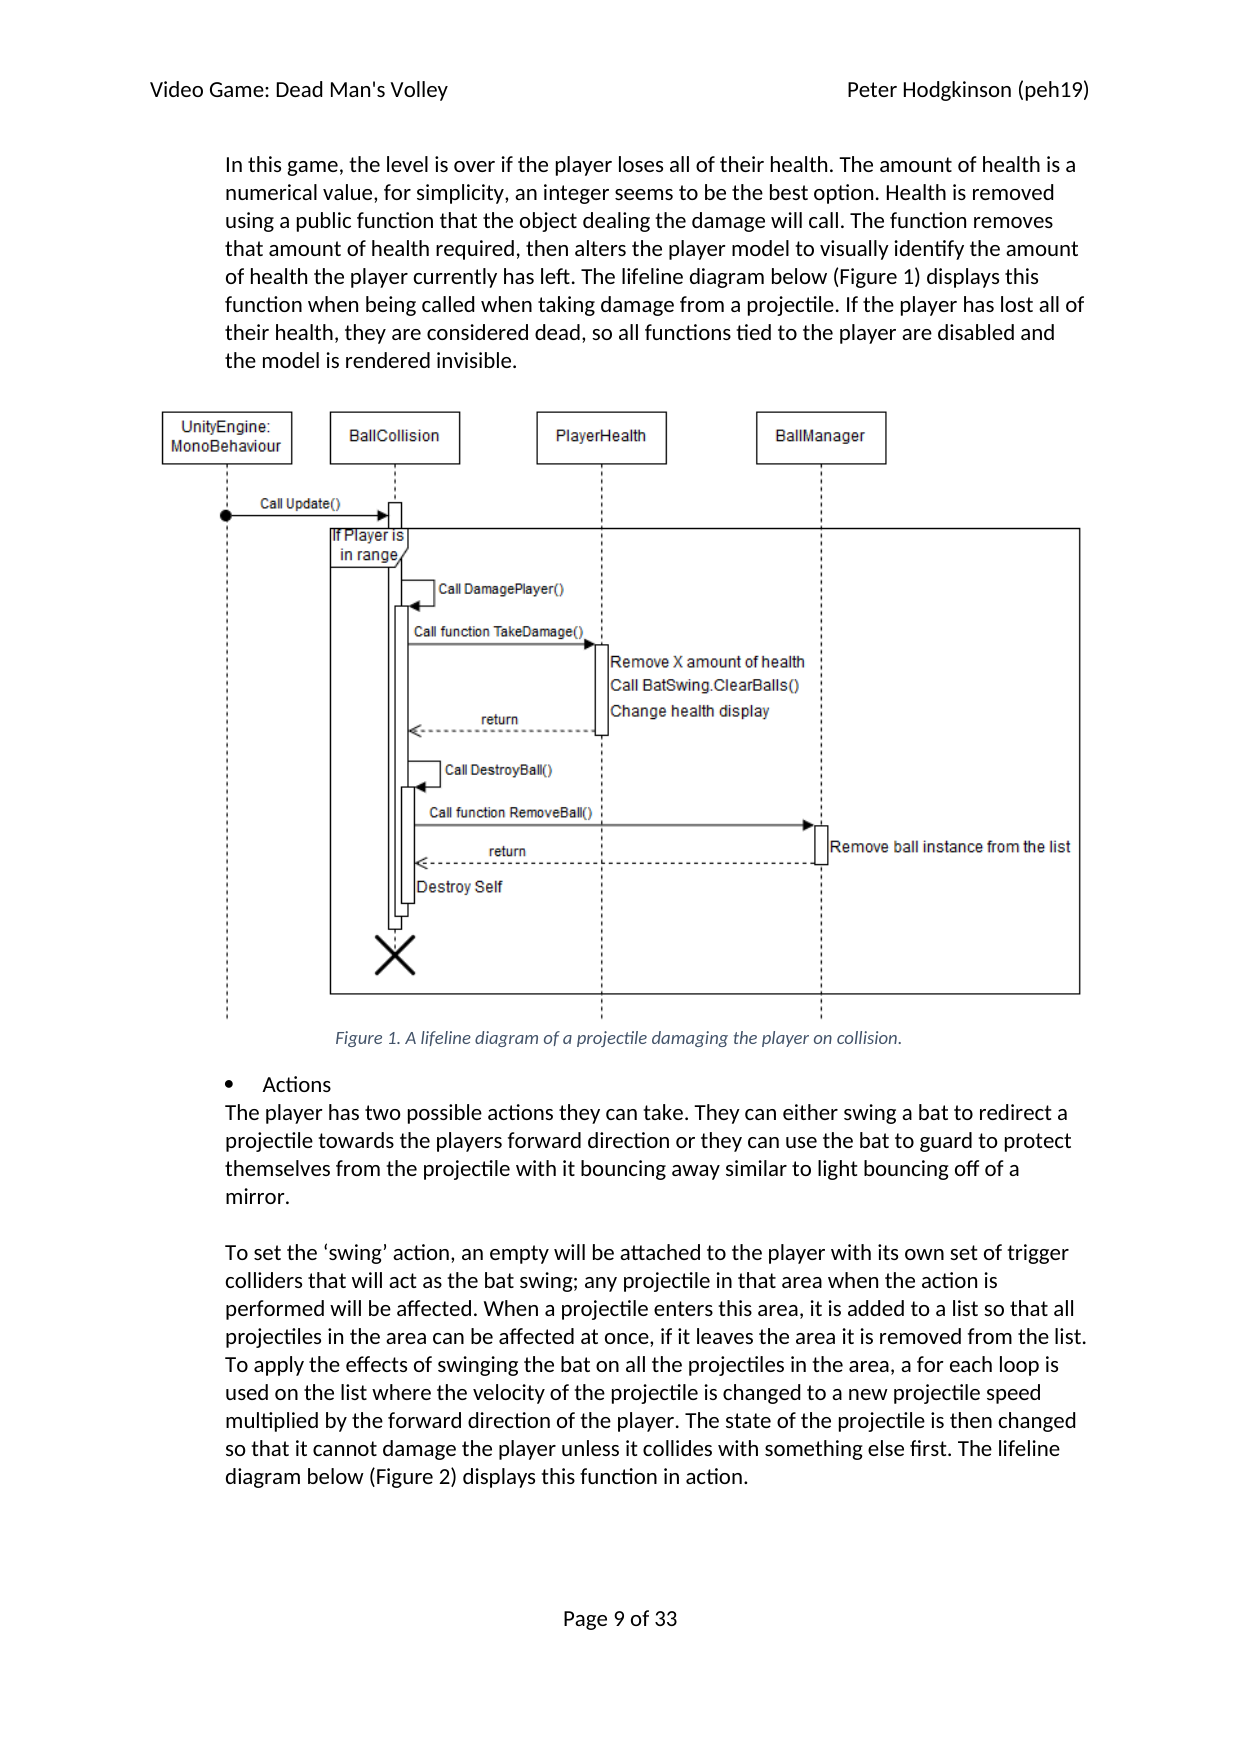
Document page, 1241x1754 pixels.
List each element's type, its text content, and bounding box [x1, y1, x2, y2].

text Figure 1. A lifeline diagram of a projectile damaging the player on collision. [150, 1026, 1090, 1049]
list The player has two possible actions they can take. They can either swing a bat to redirect a projectile towards the players forward direction or they can use the bat to guard to protect themselves from the projectile with it bouncing away similar to light bouncing off of a mirror. [225, 1098, 1090, 1210]
list In this game, the level is over if the player loses all of their health. The amount of health is a numerical value, for simplicity, an integer seems to be the best option. Health is removed using a public function that the object dealing the damage will call. The function removes that amount of health required, then alters the player model to visually identify the amount of health the player currently has left. The lifeline diagram below (Figure 1) displays this function when being called when taking damage from a projectile. If the player has lost all of their health, they are considered dead, so all functions tied to the player are disabled and the model is rendered invisible. [225, 150, 1090, 374]
list To set the ‘swing’ action, an empty will be attached to the player with its own set of trigger colliders that will act as the bat swing; any projectile in that area when the action is performed will be affected. When a projectile enters this area, it is added to a list so that all projectiles in the area can be affected at once, if it leaves the area it is removed from the list. To apply the effects of swinging the bat on all the projectiles in the area, a for each loop is used on the list where the velocity of the projectile is changed to a new projectile speed multiplied by the forward direction of the player. The state of the projectile is then changed so that it cannot damage the player unless it collides with something else first. The lifeline diagram below (Figure 2) displays this function in action. [225, 1238, 1090, 1490]
list Actions [225, 1070, 1090, 1098]
